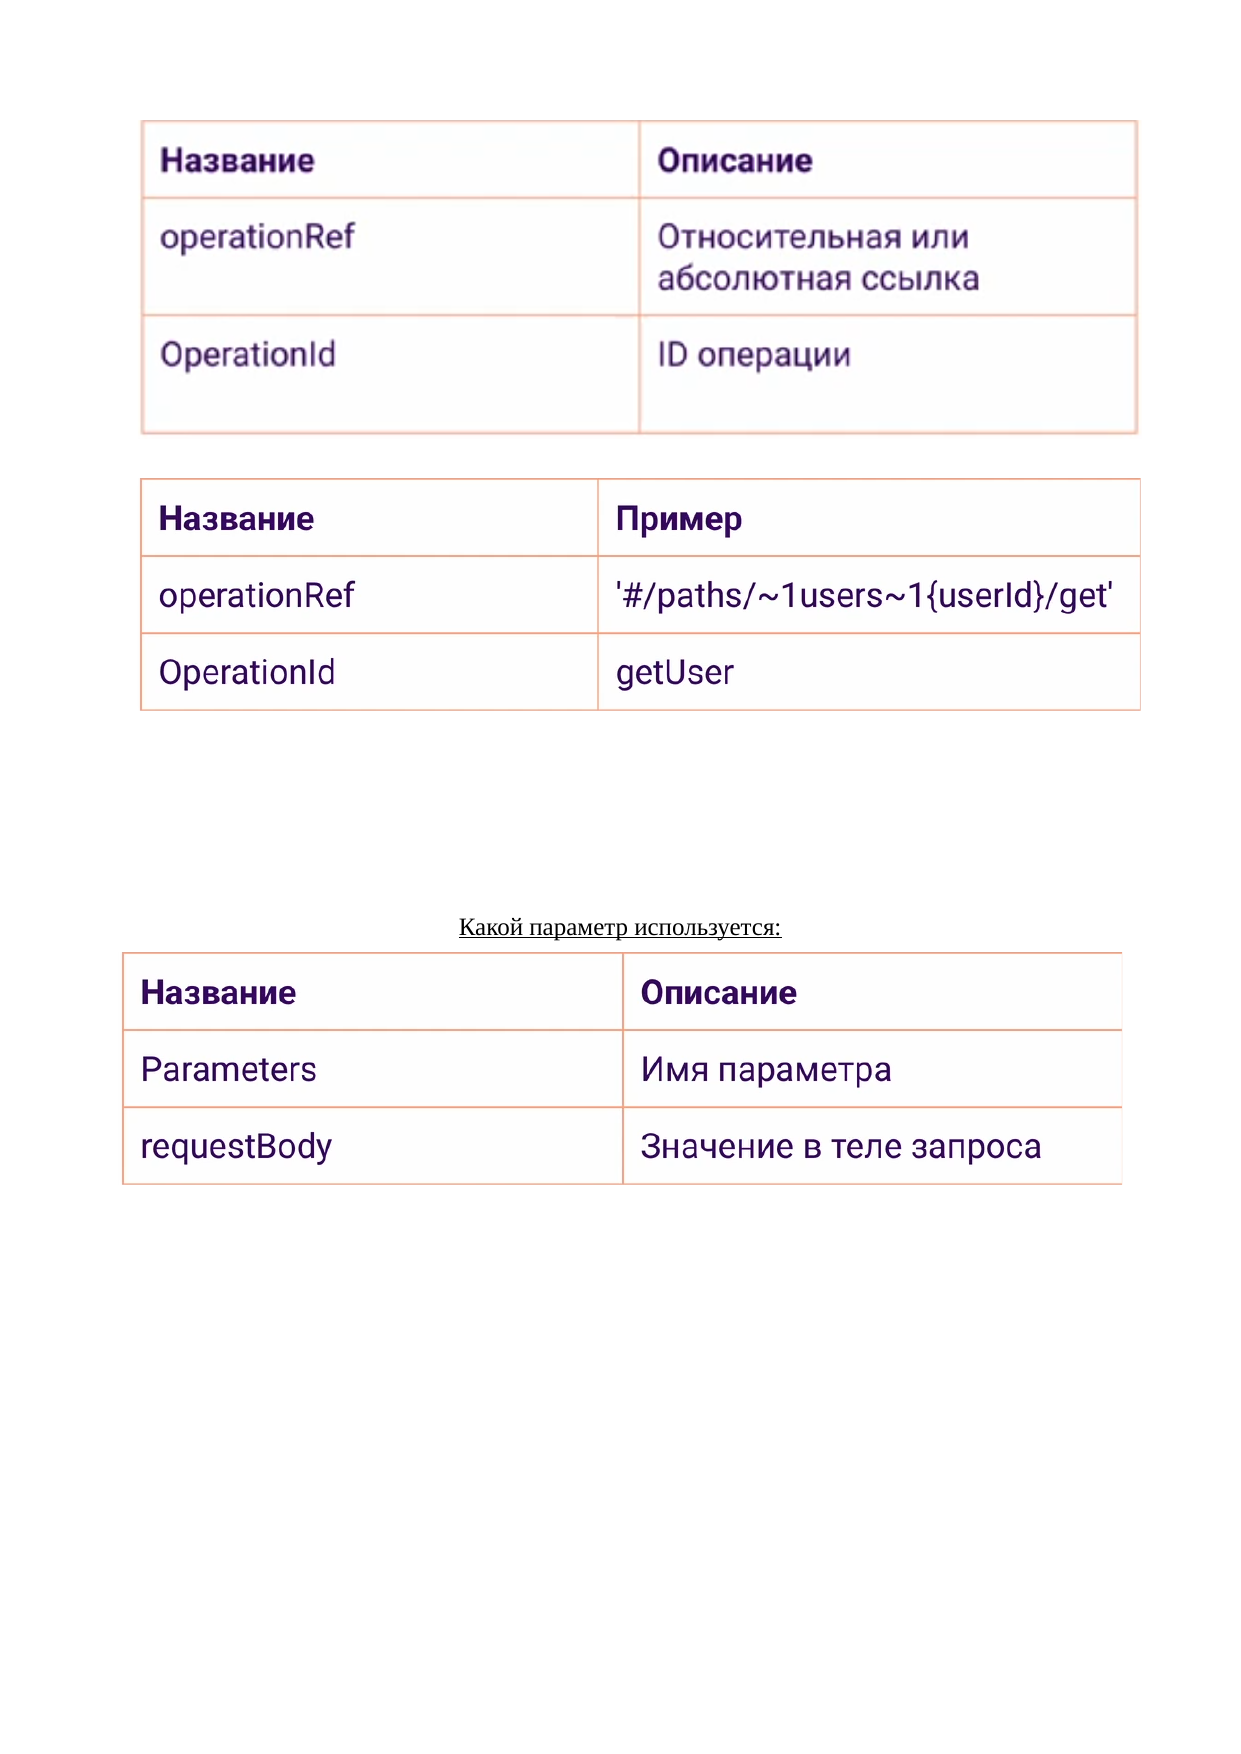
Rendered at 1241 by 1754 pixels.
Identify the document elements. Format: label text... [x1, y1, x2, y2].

picture [118, 952, 1123, 1185]
picture [136, 478, 1141, 711]
picture [137, 120, 1142, 439]
text Какой параметр используется: [118, 912, 1122, 941]
